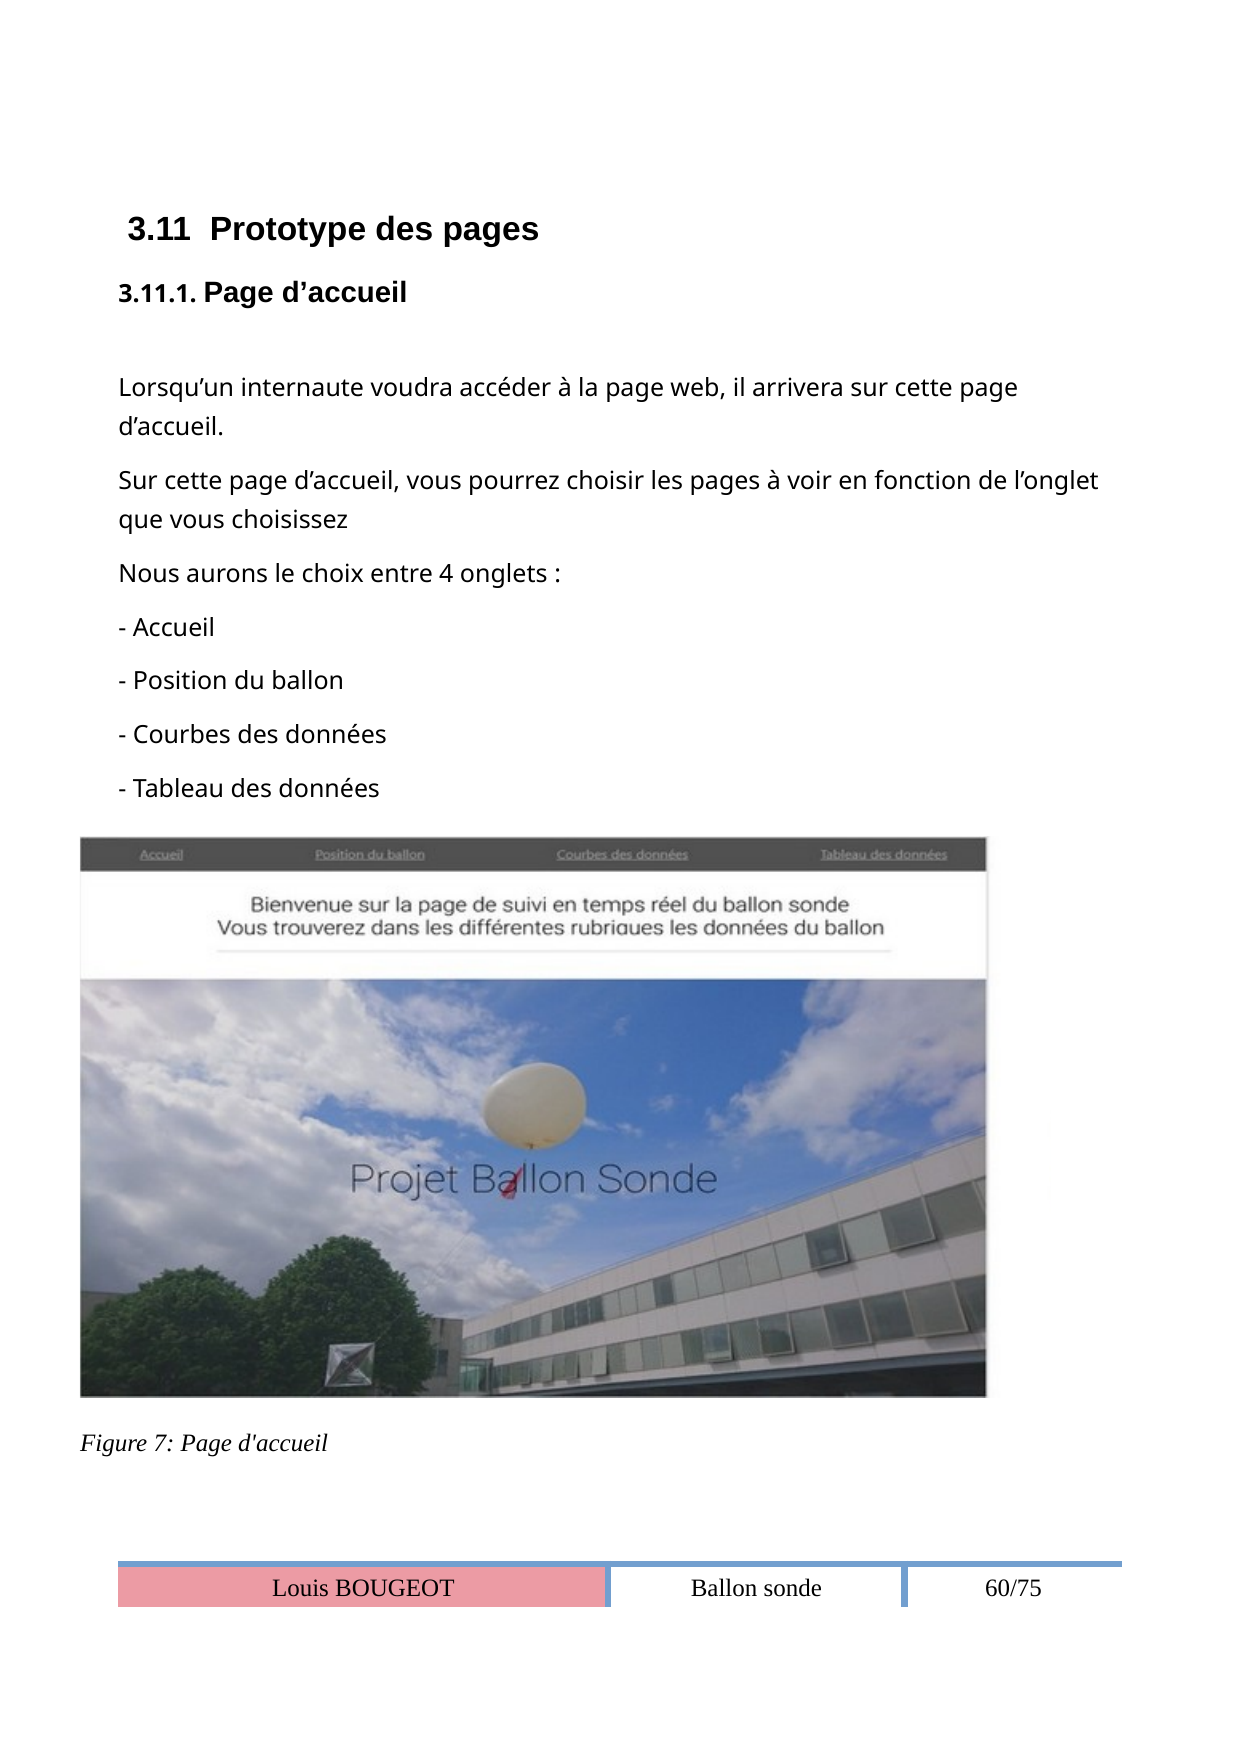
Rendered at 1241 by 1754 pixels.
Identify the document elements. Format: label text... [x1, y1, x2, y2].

subtitle Prototype des pages [118, 209, 1122, 248]
subtitle Page d’accueil [118, 275, 1122, 309]
text Nous aurons le choix entre 4 onglets : [118, 555, 1122, 589]
text - Position du ballon [118, 663, 1122, 697]
text - Courbes des données [118, 717, 1122, 751]
text Lorsqu’un internaute voudra accéder à la page web, il arrivera sur cette page d’accueil. [118, 369, 1122, 443]
text Figure 7: Page d'accueil [80, 1428, 1070, 1457]
text Sur cette page d’accueil, vous pourrez choisir les pages à voir en fonction de l’onglet que vous choisissez [118, 462, 1122, 536]
text - Accueil [118, 609, 1122, 643]
picture [79, 836, 1051, 1398]
text - Tableau des données [118, 770, 1122, 804]
